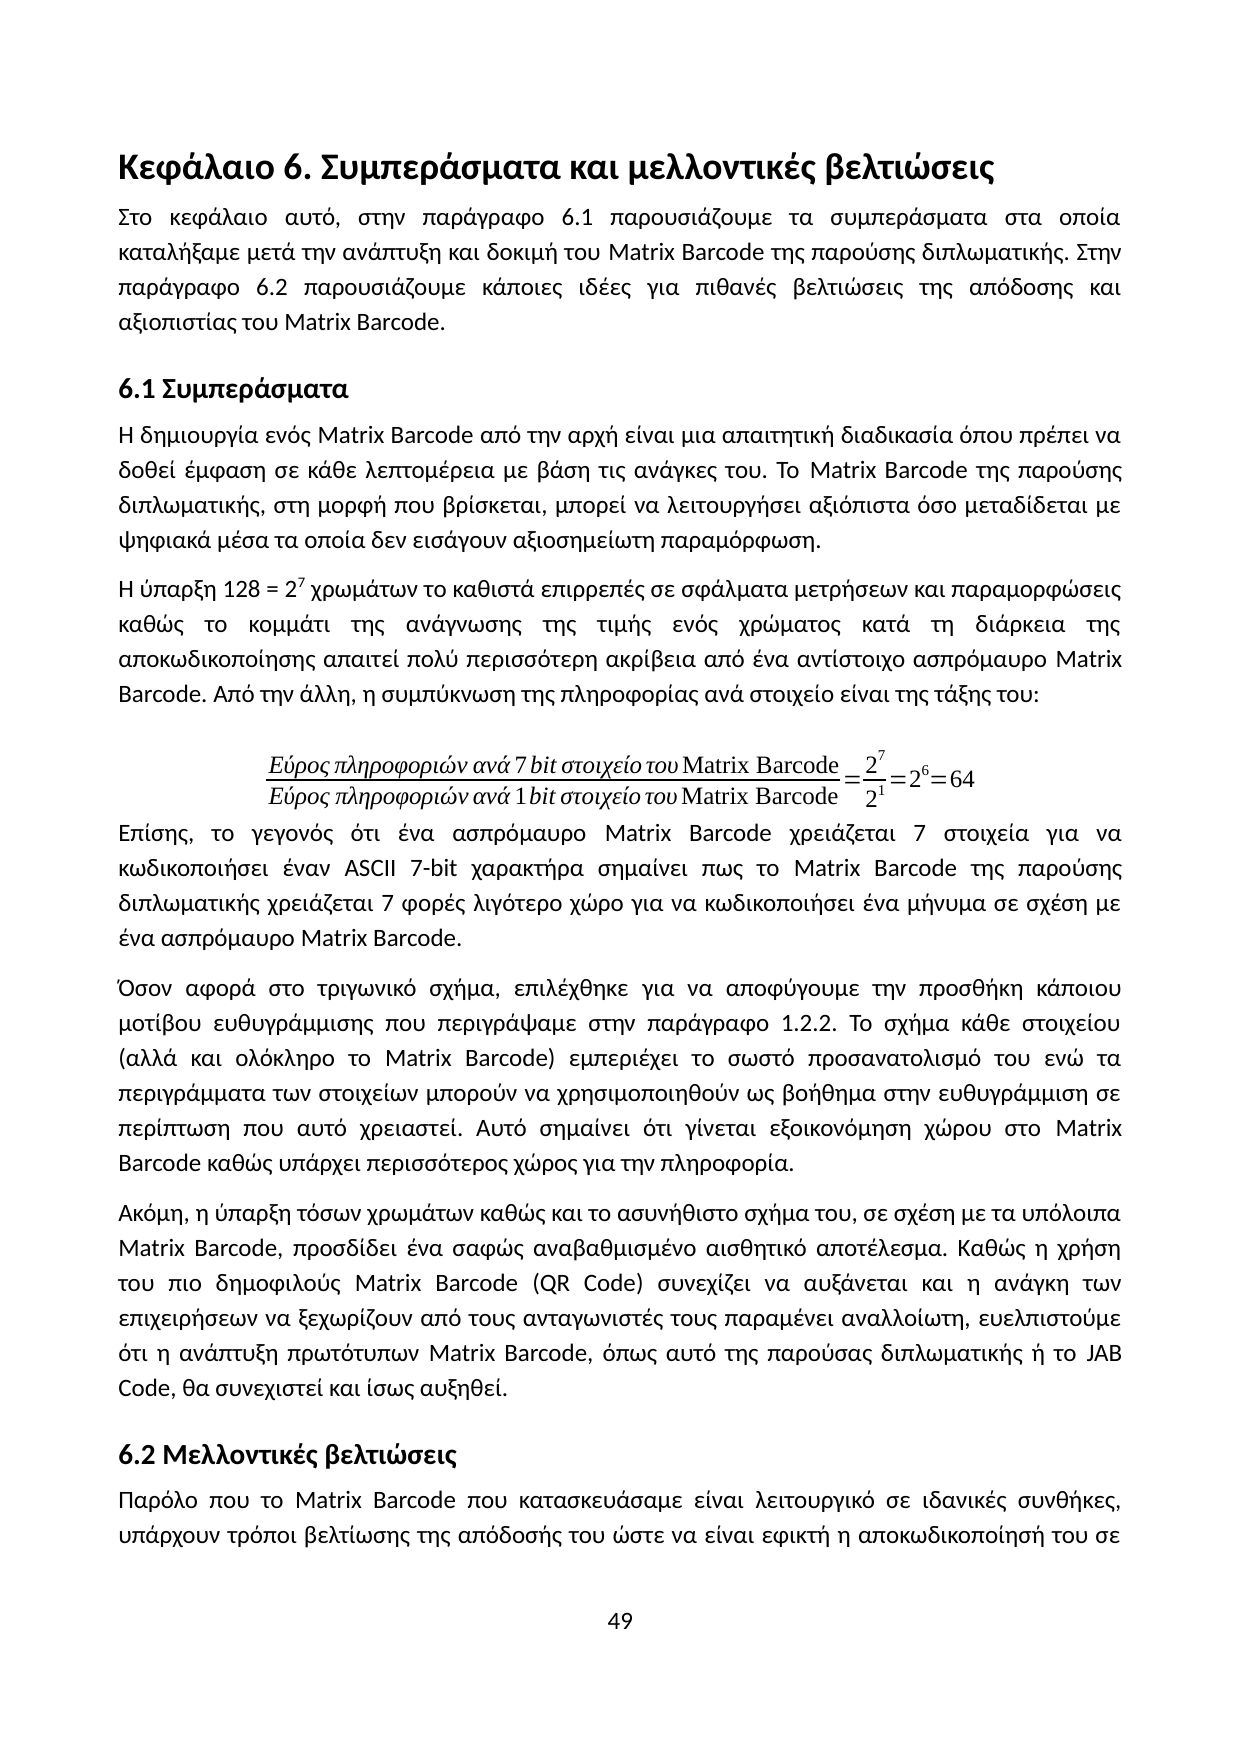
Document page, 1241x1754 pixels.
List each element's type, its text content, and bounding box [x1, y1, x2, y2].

text Στο κεφάλαιο αυτό, στην παράγραφο 6.1 παρουσιάζουμε τα συμπεράσματα στα οποία καταλήξαμε μετά την ανάπτυξη και δοκιμή του Matrix Barcode της παρούσης διπλωματικής. Στην παράγραφο 6.2 παρουσιάζουμε κάποιες ιδέες για πιθανές βελτιώσεις της απόδοσης και αξιοπιστίας του Matrix Barcode. [118, 201, 1122, 337]
text Η δημιουργία ενός Matrix Barcode από την αρχή είναι μια απαιτητική διαδικασία όπου πρέπει να δοθεί έμφαση σε κάθε λεπτομέρεια με βάση τις ανάγκες του. Το Matrix Barcode της παρούσης διπλωματικής, στη μορφή που βρίσκεται, μπορεί να λειτουργήσει αξιόπιστα όσο μεταδίδεται με ψηφιακά μέσα τα οποία δεν εισάγουν αξιοσημείωτη παραμόρφωση. [118, 419, 1122, 554]
text Ακόμη, η ύπαρξη τόσων χρωμάτων καθώς και το ασυνήθιστο σχήμα του, σε σχέση με τα υπόλοιπα Matrix Barcode, προσδίδει ένα σαφώς αναβαθμισμένο αισθητικό αποτέλεσμα. Καθώς η χρήση του πιο δημοφιλούς Matrix Barcode (QR Code) συνεχίζει να αυξάνεται και η ανάγκη των επιχειρήσεων να ξεχωρίζουν από τους ανταγωνιστές τους παραμένει αναλλοίωτη, ευελπιστούμε ότι η ανάπτυξη πρωτότυπων Matrix Barcode, όπως αυτό της παρούσας διπλωματικής ή το JAB Code, θα συνεχιστεί και ίσως αυξηθεί. [118, 1197, 1122, 1402]
text Η ύπαρξη 128 = 27 χρωμάτων το καθιστά επιρρεπές σε σφάλματα μετρήσεων και παραμορφώσεις καθώς το κομμάτι της ανάγνωσης της τιμής ενός χρώματος κατά τη διάρκεια της αποκωδικοποίησης απαιτεί πολύ περισσότερη ακρίβεια από ένα αντίστοιχο ασπρόμαυρο Matrix Barcode. Από την άλλη, η συμπύκνωση της πληροφορίας ανά στοιχείο είναι της τάξης του: [118, 573, 1122, 709]
subtitle 6.1 Συμπεράσματα [118, 371, 1122, 406]
subtitle Κεφάλαιο 6. Συμπεράσματα και μελλοντικές βελτιώσεις [118, 143, 1122, 189]
text Παρόλο που το Matrix Barcode που κατασκευάσαμε είναι λειτουργικό σε ιδανικές συνθήκες, υπάρχουν τρόποι βελτίωσης της απόδοσής του ώστε να είναι εφικτή η αποκωδικοποίησή του σε [118, 1484, 1122, 1549]
text Όσον αφορά στο τριγωνικό σχήμα, επιλέχθηκε για να αποφύγουμε την προσθήκη κάποιου μοτίβου ευθυγράμμισης που περιγράψαμε στην παράγραφο 1.2.2. Το σχήμα κάθε στοιχείου (αλλά και ολόκληρο το Matrix Barcode) εμπεριέχει το σωστό προσανατολισμό του ενώ τα περιγράμματα των στοιχείων μπορούν να χρησιμοποιηθούν ως βοήθημα στην ευθυγράμμιση σε περίπτωση που αυτό χρειαστεί. Αυτό σημαίνει ότι γίνεται εξοικονόμηση χώρου στο Matrix Barcode καθώς υπάρχει περισσότερος χώρος για την πληροφορία. [118, 972, 1122, 1178]
subtitle 6.2 Μελλοντικές βελτιώσεις [118, 1436, 1122, 1471]
text Επίσης, το γεγονός ότι ένα ασπρόμαυρο Matrix Barcode χρειάζεται 7 στοιχεία για να κωδικοποιήσει έναν ASCII 7-bit χαρακτήρα σημαίνει πως το Matrix Barcode της παρούσης διπλωματικής χρειάζεται 7 φορές λιγότερο χώρο για να κωδικοποιήσει ένα μήνυμα σε σχέση με ένα ασπρόμαυρο Matrix Barcode. [118, 728, 1122, 953]
